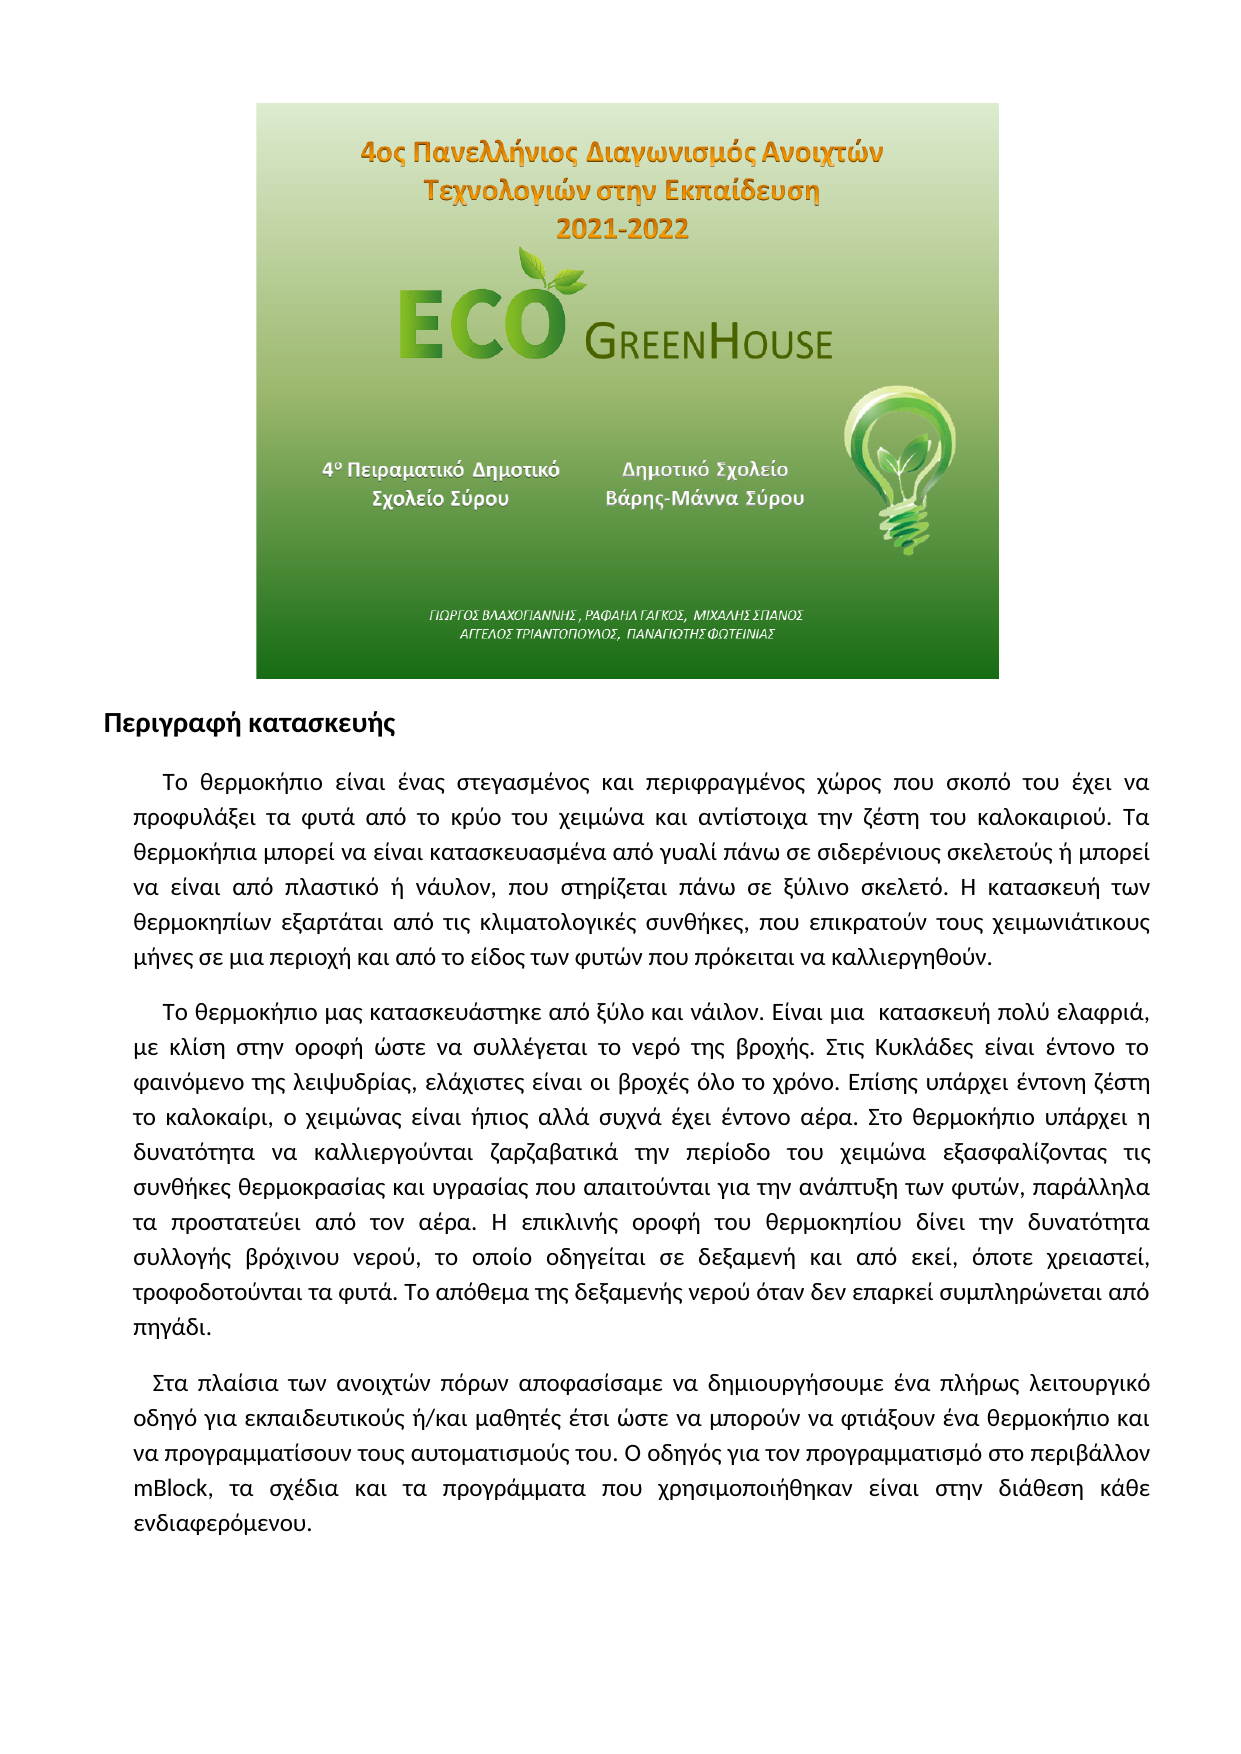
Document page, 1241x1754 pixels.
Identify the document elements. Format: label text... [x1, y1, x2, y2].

text Το θερμοκήπιο μας κατασκευάστηκε από ξύλο και νάιλον. Είναι μια κατασκευή πολύ ελαφριά, με κλίση στην οροφή ώστε να συλλέγεται το νερό της βροχής. Στις Κυκλάδες είναι έντονο το φαινόμενο της λειψυδρίας, ελάχιστες είναι οι βροχές όλο το χρόνο. Επίσης υπάρχει έντονη ζέστη το καλοκαίρι, ο χειμώνας είναι ήπιος αλλά συχνά έχει έντονο αέρα. Στο θερμοκήπιο υπάρχει η δυνατότητα να καλλιεργούνται ζαρζαβατικά την περίοδο του χειμώνα εξασφαλίζοντας τις συνθήκες θερμοκρασίας και υγρασίας που απαιτούνται για την ανάπτυξη των φυτών, παράλληλα τα προστατεύει από τον αέρα. Η επικλινής οροφή του θερμοκηπίου δίνει την δυνατότητα συλλογής βρόχινου νερού, το οποίο οδηγείται σε δεξαμενή και από εκεί, όποτε χρειαστεί, τροφοδοτούνται τα φυτά. Το απόθεμα της δεξαμενής νερού όταν δεν επαρκεί συμπληρώνεται από πηγάδι. [133, 997, 1152, 1342]
text Περιγραφή κατασκευής [103, 704, 1152, 739]
text Στα πλαίσια των ανοιχτών πόρων αποφασίσαμε να δημιουργήσουμε ένα πλήρως λειτουργικό οδηγό για εκπαιδευτικούς ή/και μαθητές έτσι ώστε να μπορούν να φτιάξουν ένα θερμοκήπιο και να προγραμματίσουν τους αυτοματισμούς του. Ο οδηγός για τον προγραμματισμό στο περιβάλλον mBlock, τα σχέδια και τα προγράμματα που χρησιμοποιήθηκαν είναι στην διάθεση κάθε ενδιαφερόμενου. [133, 1367, 1152, 1538]
text Το θερμοκήπιο είναι ένας στεγασμένος και περιφραγμένος χώρος που σκοπό του έχει να προφυλάξει τα φυτά από το κρύο του χειμώνα και αντίστοιχα την ζέστη του καλοκαιριού. Τα θερμοκήπια μπορεί να είναι κατασκευασμένα από γυαλί πάνω σε σιδερένιους σκελετούς ή μπορεί να είναι από πλαστικό ή νάυλον, που στηρίζεται πάνω σε ξύλινο σκελετό. Η κατασκευή των θερμοκηπίων εξαρτάται από τις κλιματολογικές συνθήκες, που επικρατούν τους χειμωνιάτικους μήνες σε μια περιοχή και από το είδος των φυτών που πρόκειται να καλλιεργηθούν. [133, 766, 1152, 971]
